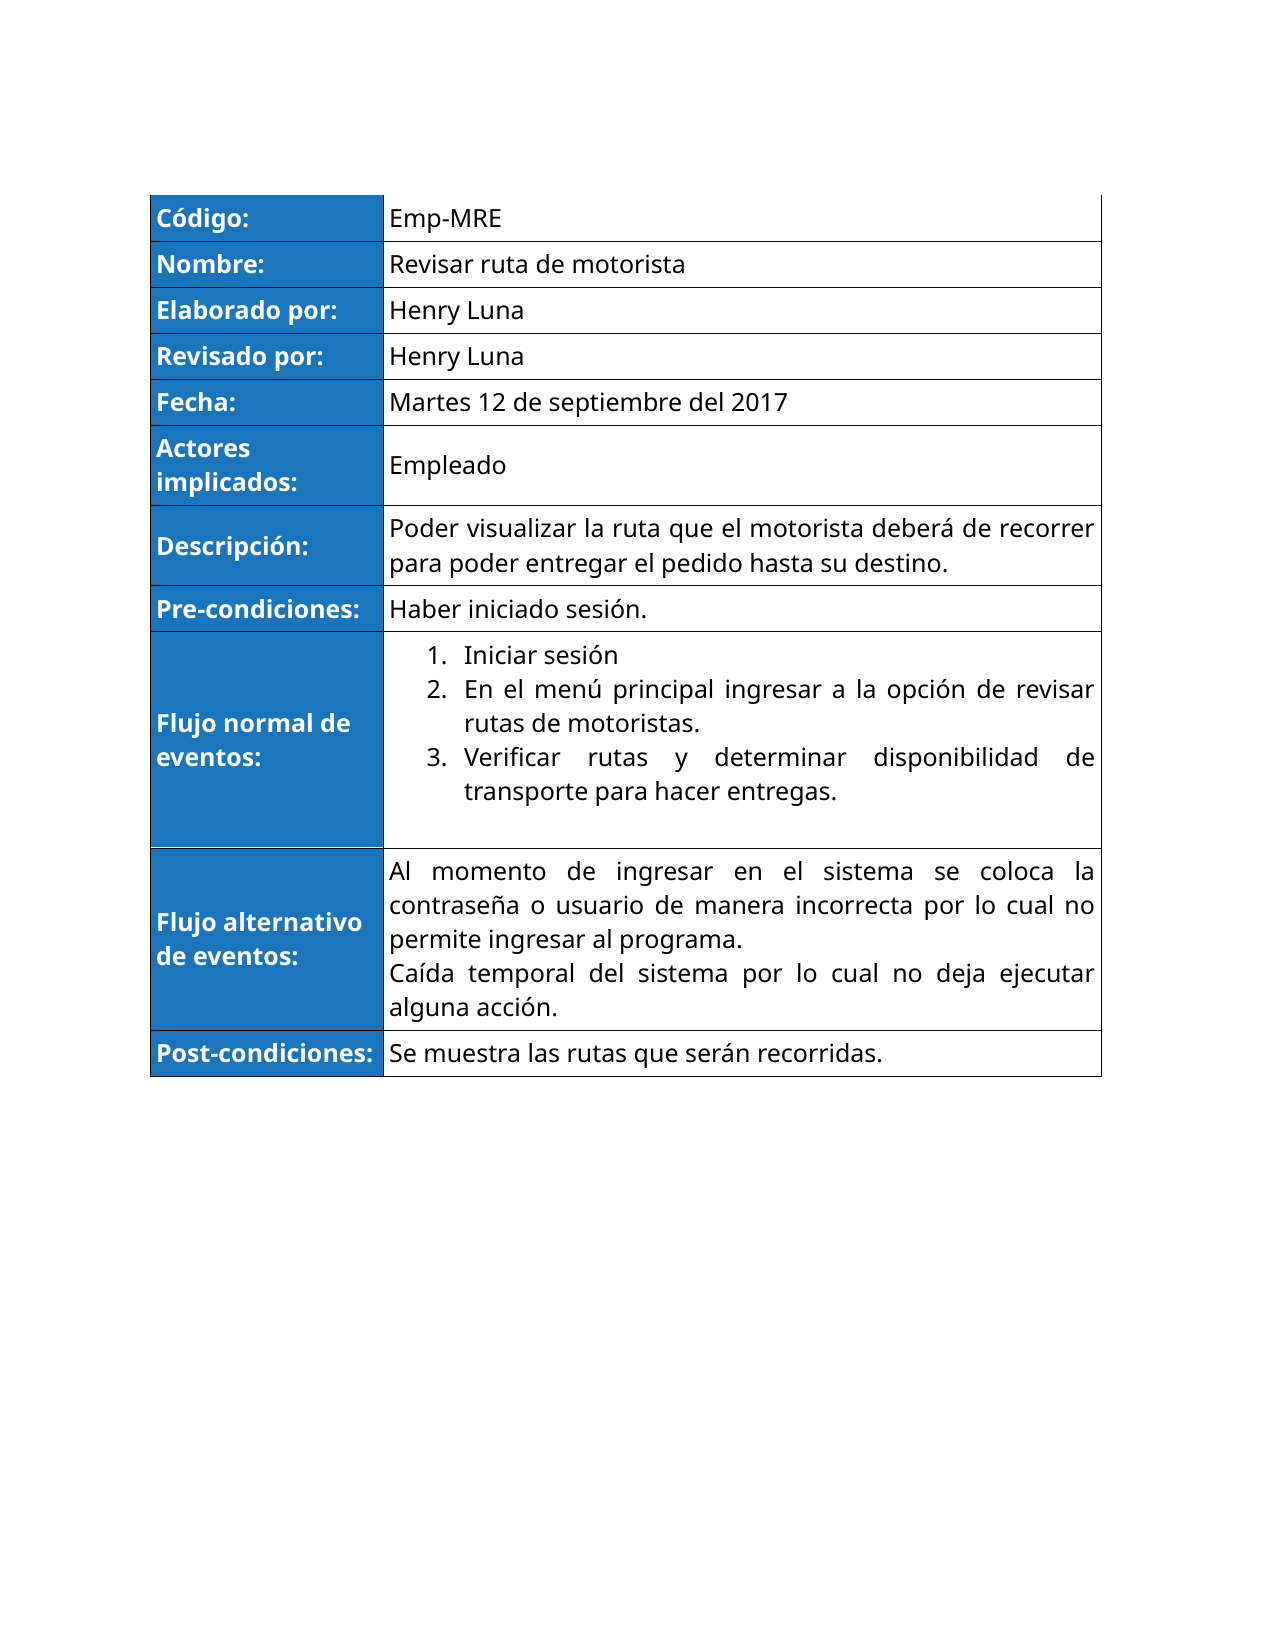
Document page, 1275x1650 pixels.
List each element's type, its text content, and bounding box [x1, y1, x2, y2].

table_cell Elaborado por: [151, 288, 383, 333]
table_cell Al momento de ingresar en el sistema se coloca la contraseña o usuario de manera incorrecta por lo cual no permite ingresar al programa. Caída temporal del sistema por lo cual no deja ejecutar alguna acción. [384, 849, 1101, 1030]
table_cell Martes 12 de septiembre del 2017 [384, 380, 1101, 425]
table_cell Henry Luna [384, 288, 1101, 333]
table_cell Descripción: [151, 506, 383, 585]
table_cell Haber iniciado sesión. [384, 586, 1101, 631]
table_cell Empleado [384, 426, 1101, 505]
table_cell Fecha: [151, 380, 383, 425]
table_cell Revisado por: [151, 334, 383, 379]
table_cell Henry Luna [384, 334, 1101, 379]
table_cell Iniciar sesión En el menú principal ingresar a la opción de revisar rutas de motoristas. Verificar rutas y determinar disponibilidad de transporte para hacer entregas. [384, 632, 1101, 847]
table_cell Actores implicados: [151, 426, 383, 505]
table_header Código: [151, 195, 383, 241]
table_cell Poder visualizar la ruta que el motorista deberá de recorrer para poder entregar el pedido hasta su destino. [384, 506, 1101, 585]
table_cell Se muestra las rutas que serán recorridas. [384, 1031, 1101, 1076]
table_cell Pre-condiciones: [151, 586, 383, 631]
table_cell Flujo alternativo de eventos: [151, 849, 383, 1030]
table_cell Revisar ruta de motorista [384, 242, 1101, 287]
table_cell Flujo normal de eventos: [151, 632, 383, 847]
table_header Emp-MRE [384, 195, 1101, 241]
table_cell Post-condiciones: [151, 1031, 383, 1076]
table_cell Nombre: [151, 242, 383, 287]
